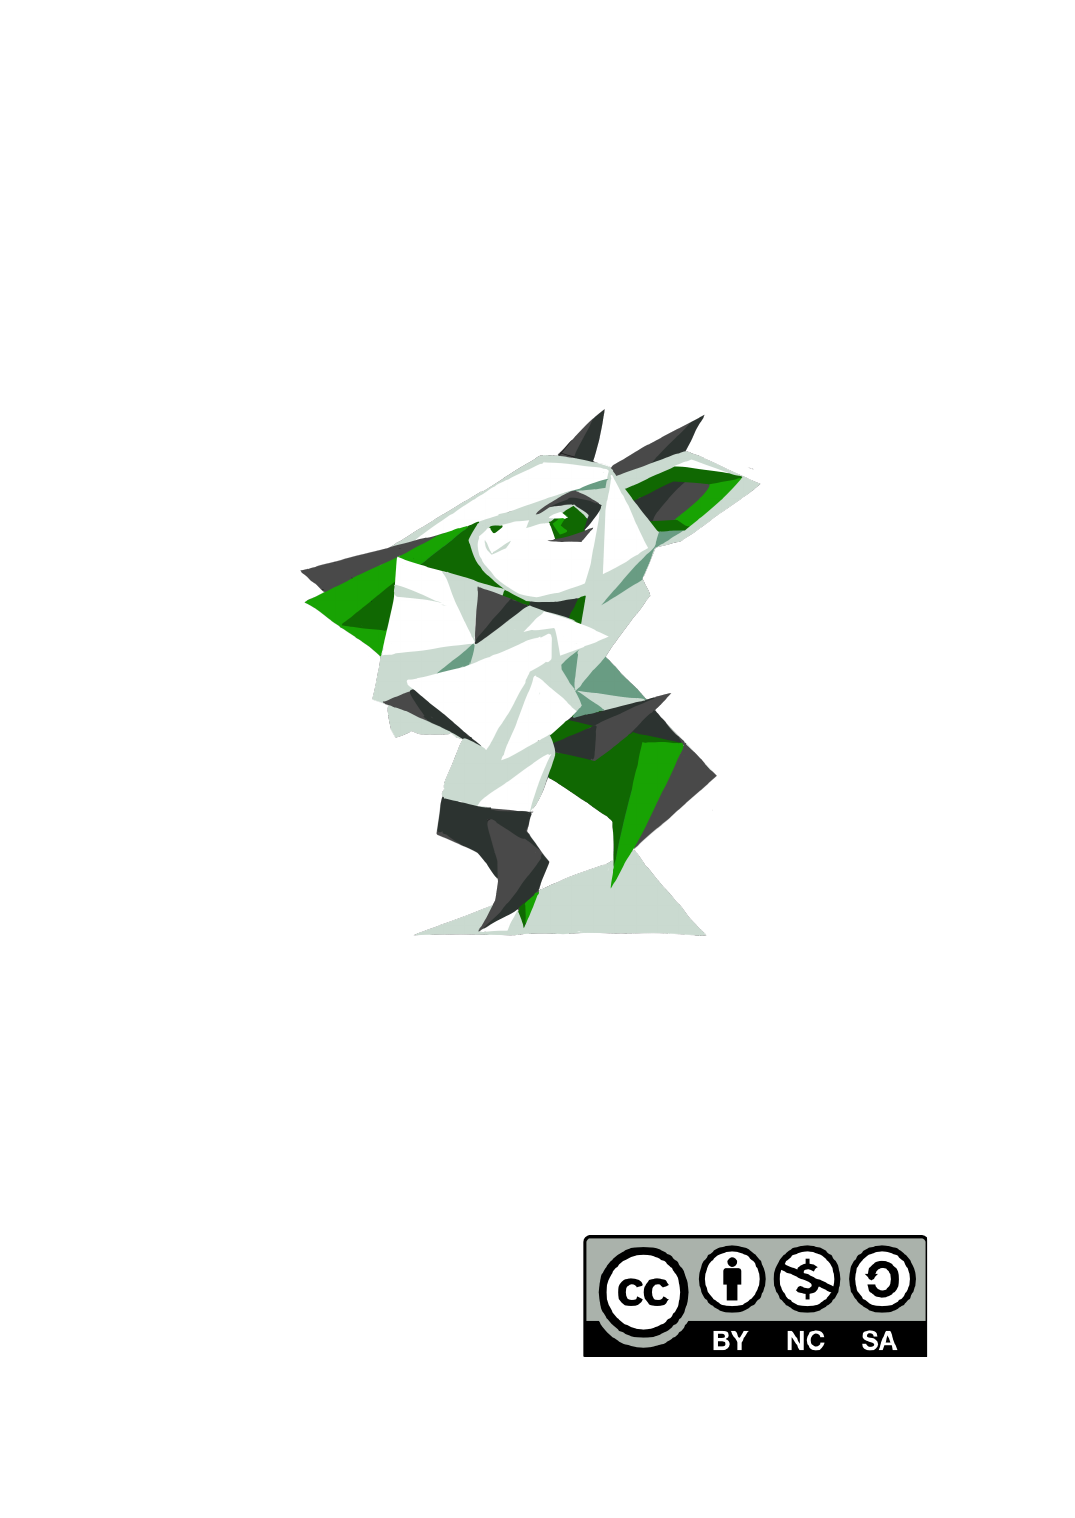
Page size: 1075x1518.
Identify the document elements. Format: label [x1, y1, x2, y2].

picture [583, 1235, 928, 1357]
picture [290, 368, 785, 967]
